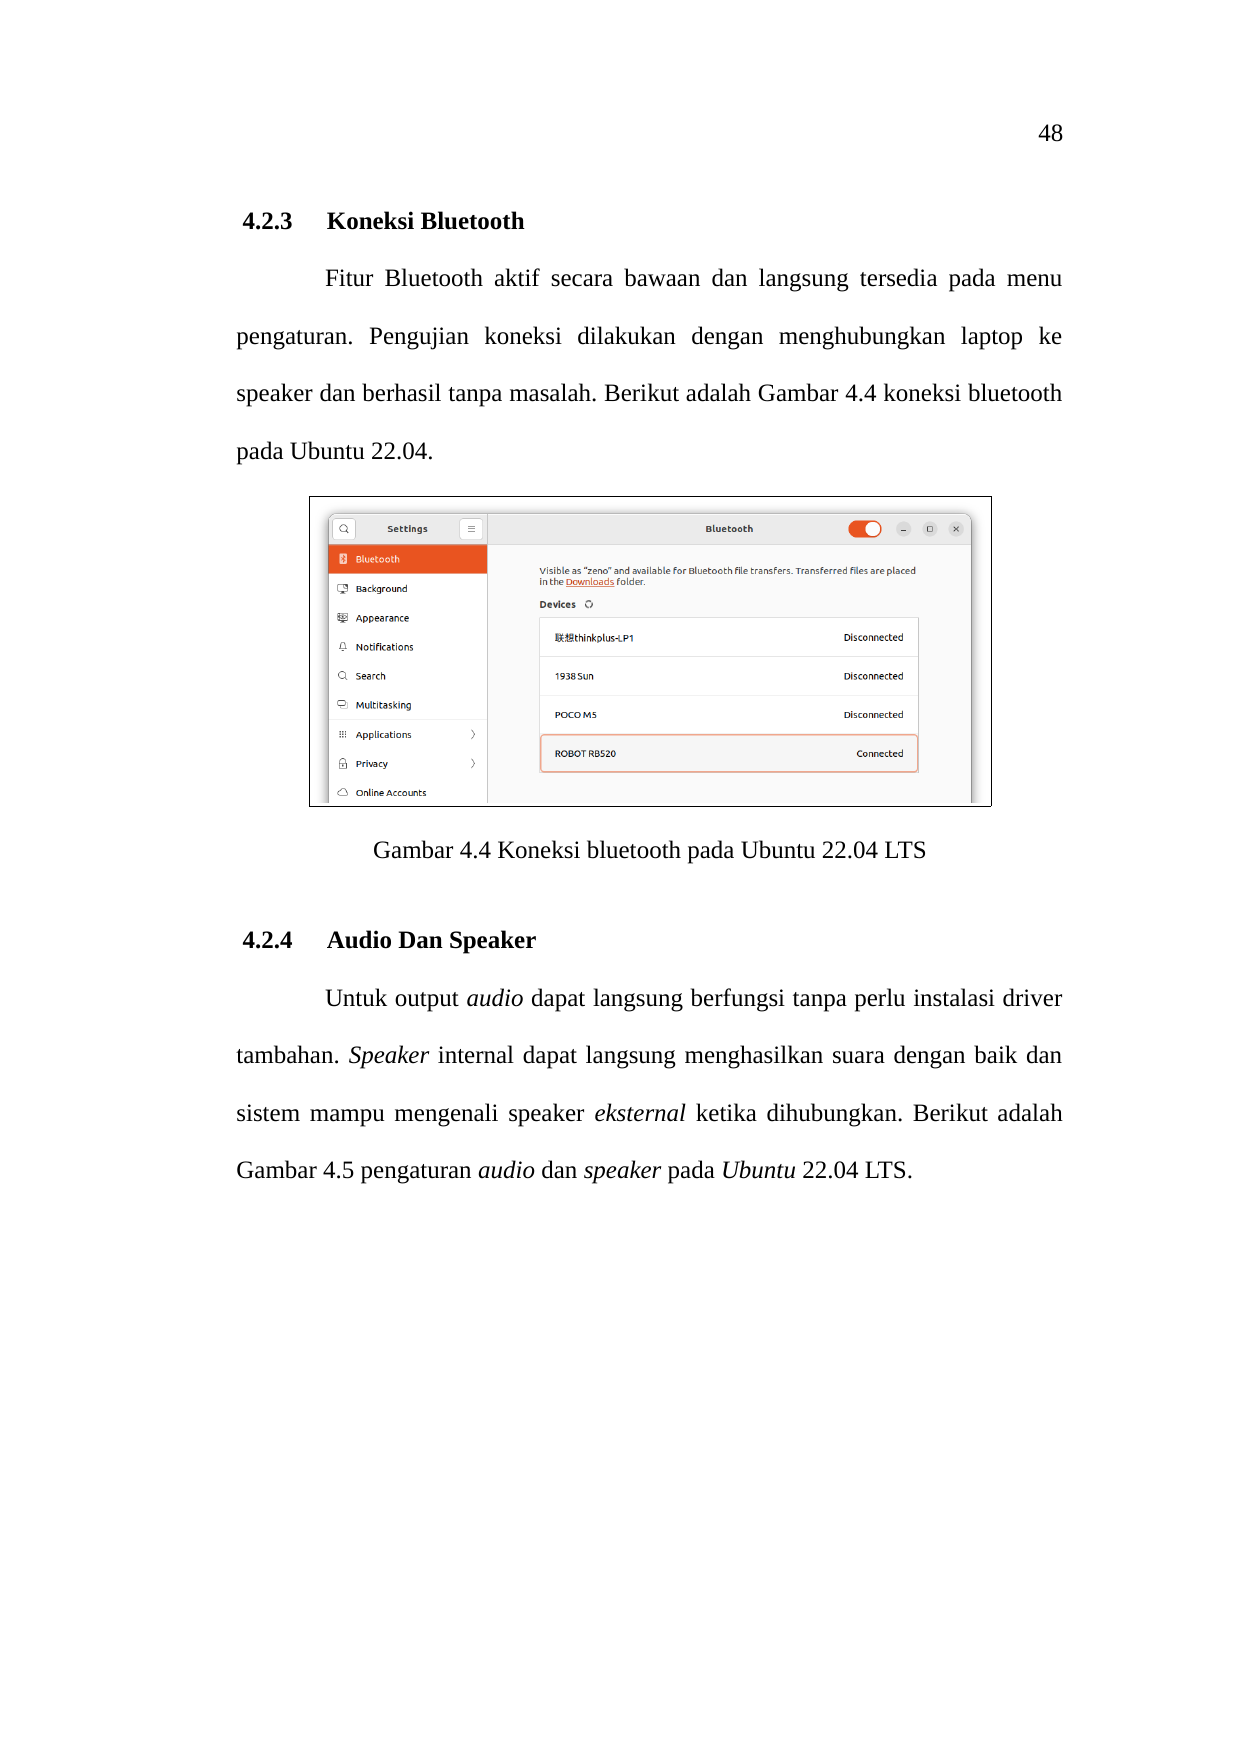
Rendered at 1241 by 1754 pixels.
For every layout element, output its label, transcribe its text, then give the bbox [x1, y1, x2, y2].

text Fitur Bluetooth aktif secara bawaan dan langsung tersedia pada menu pengaturan. Pengujian koneksi dilakukan dengan menghubungkan laptop ke speaker dan berhasil tanpa masalah. Berikut adalah Gambar 4.4 koneksi bluetooth pada Ubuntu 22.04. [236, 263, 1063, 465]
text Untuk output audio dapat langsung berfungsi tanpa perlu instalasi driver tambahan. Speaker internal dapat langsung menghasilkan suara dengan baik dan sistem mampu mengenali speaker eksternal ketika dihubungkan. Berikut adalah Gambar 4.5 pengaturan audio dan speaker pada Ubuntu 22.04 LTS. [236, 983, 1063, 1184]
text Gambar 4.4 Koneksi bluetooth pada Ubuntu 22.04 LTS [294, 526, 1005, 864]
picture [311, 499, 988, 803]
subtitle Audio dan Speaker [236, 925, 1063, 954]
subtitle Koneksi Bluetooth [236, 206, 1063, 235]
